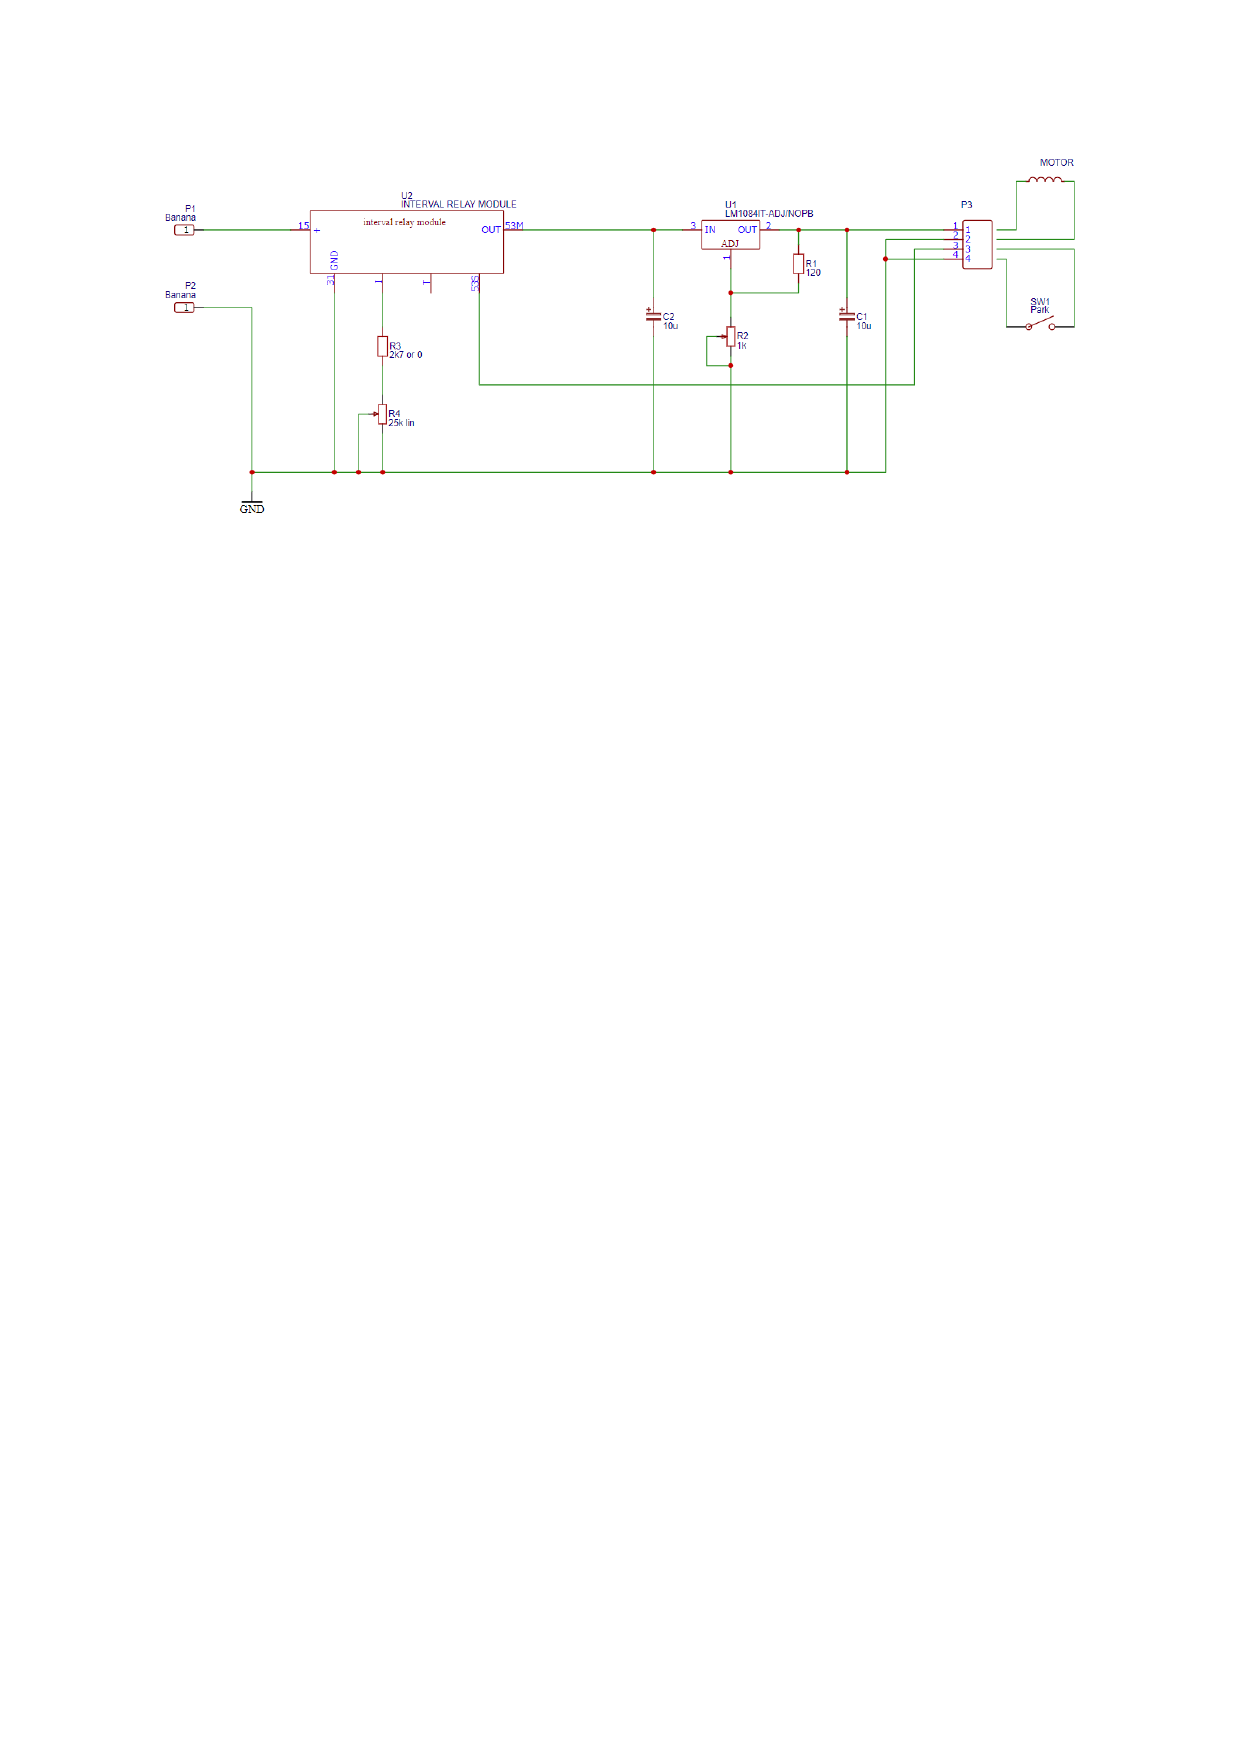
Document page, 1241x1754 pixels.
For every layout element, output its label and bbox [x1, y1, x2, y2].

picture [118, 135, 1123, 584]
